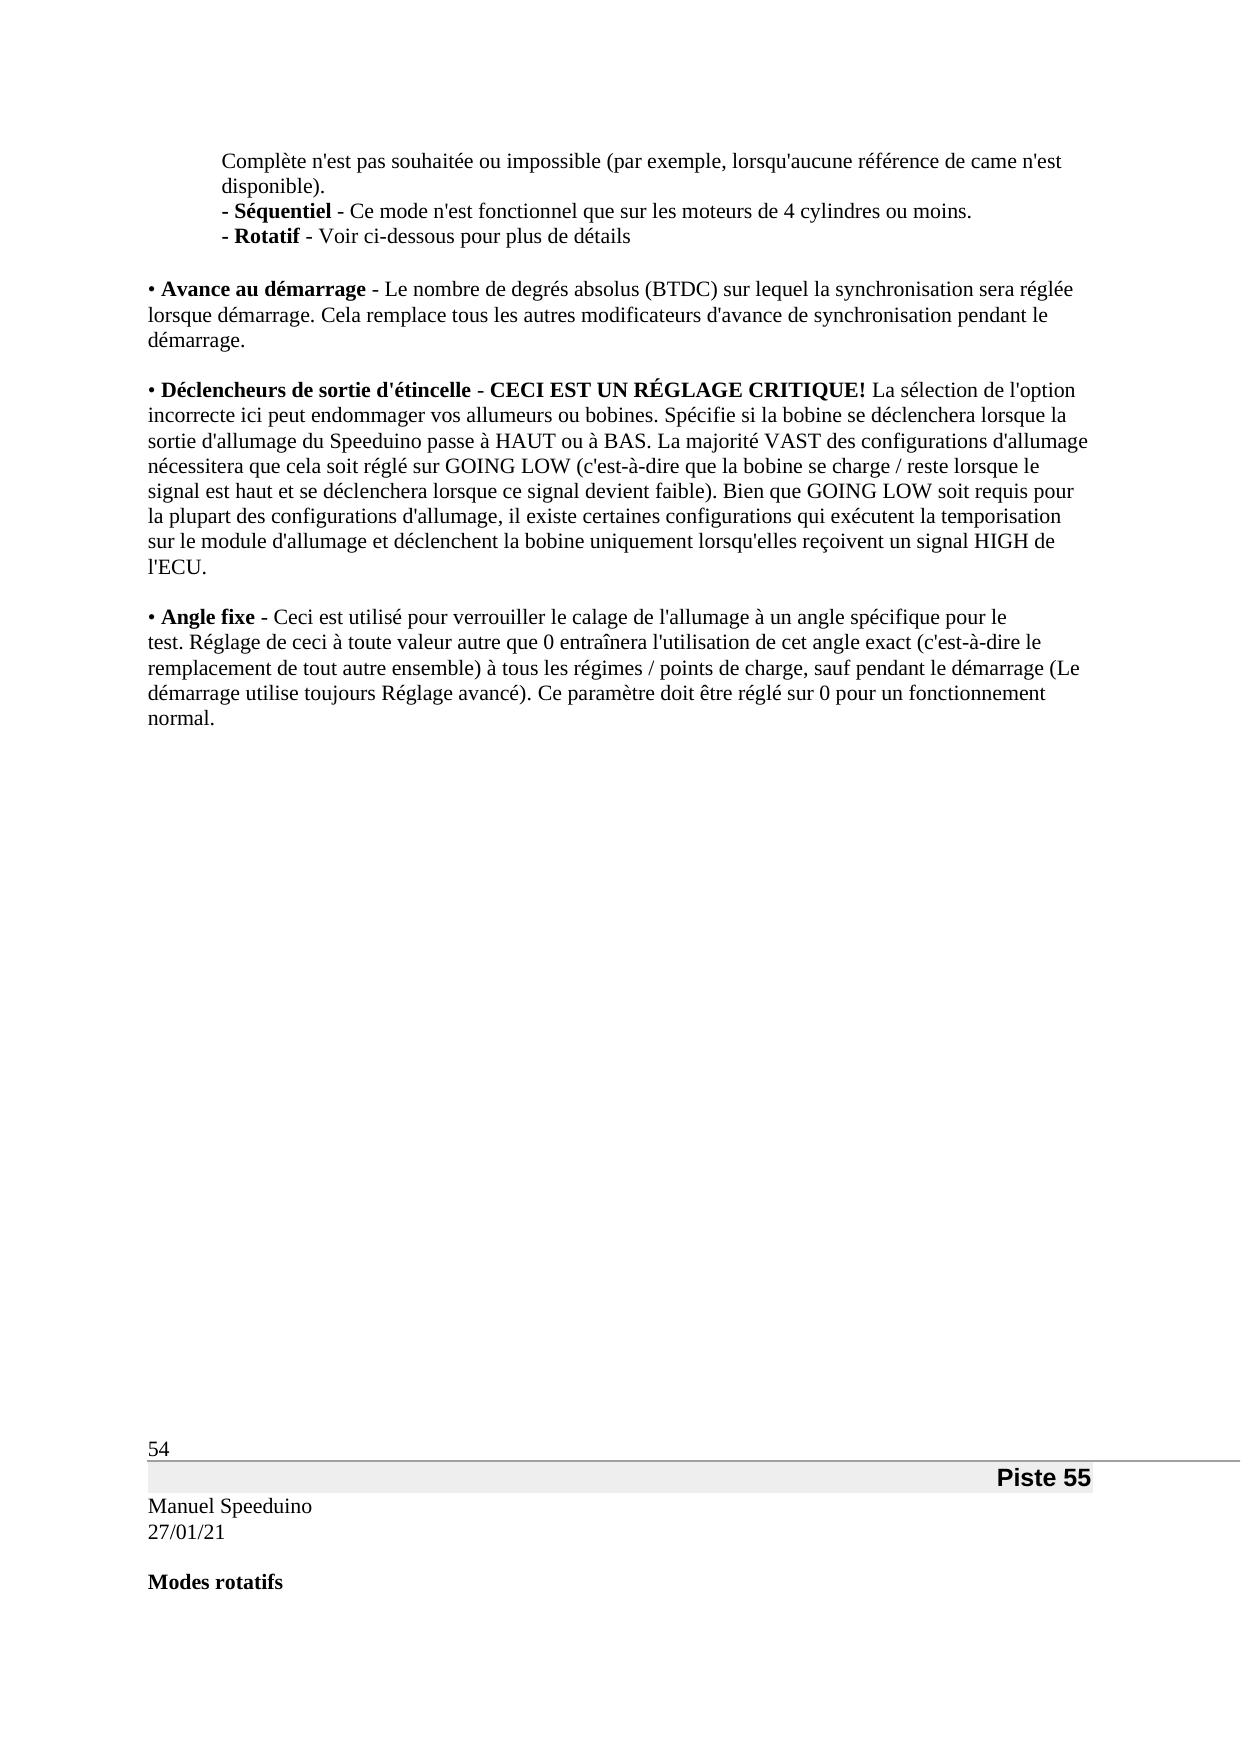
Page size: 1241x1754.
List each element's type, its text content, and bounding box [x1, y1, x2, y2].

text 27/01/21 [148, 1519, 1093, 1544]
text - Rotatif - Voir ci-dessous pour plus de détails [148, 223, 1093, 248]
text Complète n'est pas souhaitée ou impossible (par exemple, lorsqu'aucune référence de came n'est disponible). [221, 148, 1093, 198]
text - Séquentiel - Ce mode n'est fonctionnel que sur les moteurs de 4 cylindres ou moins. [221, 198, 1093, 223]
text • Angle fixe - Ceci est utilisé pour verrouiller le calage de l'allumage à un angle spécifique pour le test. Réglage de ceci à toute valeur autre que 0 entraînera l'utilisation de cet angle exact (c'est-à-dire le remplacement de tout autre ensemble) à tous les régimes / points de charge, sauf pendant le démarrage (Le démarrage utilise toujours Réglage avancé). Ce paramètre doit être réglé sur 0 pour un fonctionnement normal. [148, 604, 1093, 730]
text • Déclencheurs de sortie d'étincelle - CECI EST UN RÉGLAGE CRITIQUE! La sélection de l'option incorrecte ici peut endommager vos allumeurs ou bobines. Spécifie si la bobine se déclenchera lorsque la sortie d'allumage du Speeduino passe à HAUT ou à BAS. La majorité VAST des configurations d'allumage nécessitera que cela soit réglé sur GOING LOW (c'est-à-dire que la bobine se charge / reste lorsque le signal est haut et se déclenchera lorsque ce signal devient faible). Bien que GOING LOW soit requis pour la plupart des configurations d'allumage, il existe certaines configurations qui exécutent la temporisation sur le module d'allumage et déclenchent la bobine uniquement lorsqu'elles reçoivent un signal HIGH de l'ECU. [148, 377, 1093, 579]
text 54 [148, 1436, 1093, 1460]
table_header Piste 55 [148, 1462, 1093, 1493]
text Manuel Speeduino [148, 1493, 1093, 1519]
text Modes rotatifs [148, 1569, 1093, 1594]
text • Avance au démarrage - Le nombre de degrés absolus (BTDC) sur lequel la synchronisation sera réglée lorsque démarrage. Cela remplace tous les autres modificateurs d'avance de synchronisation pendant le démarrage. [148, 276, 1093, 352]
